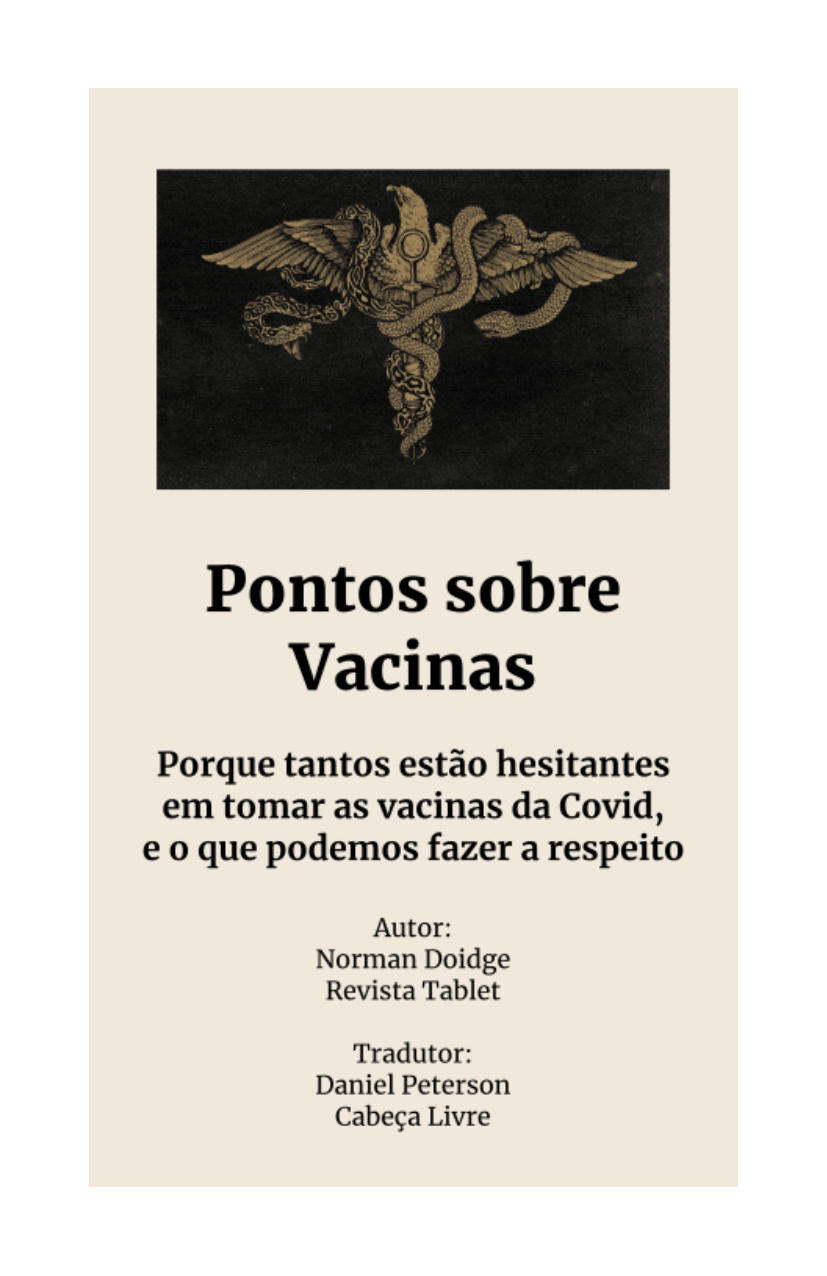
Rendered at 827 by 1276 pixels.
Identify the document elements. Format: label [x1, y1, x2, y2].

picture [88, 88, 739, 1187]
